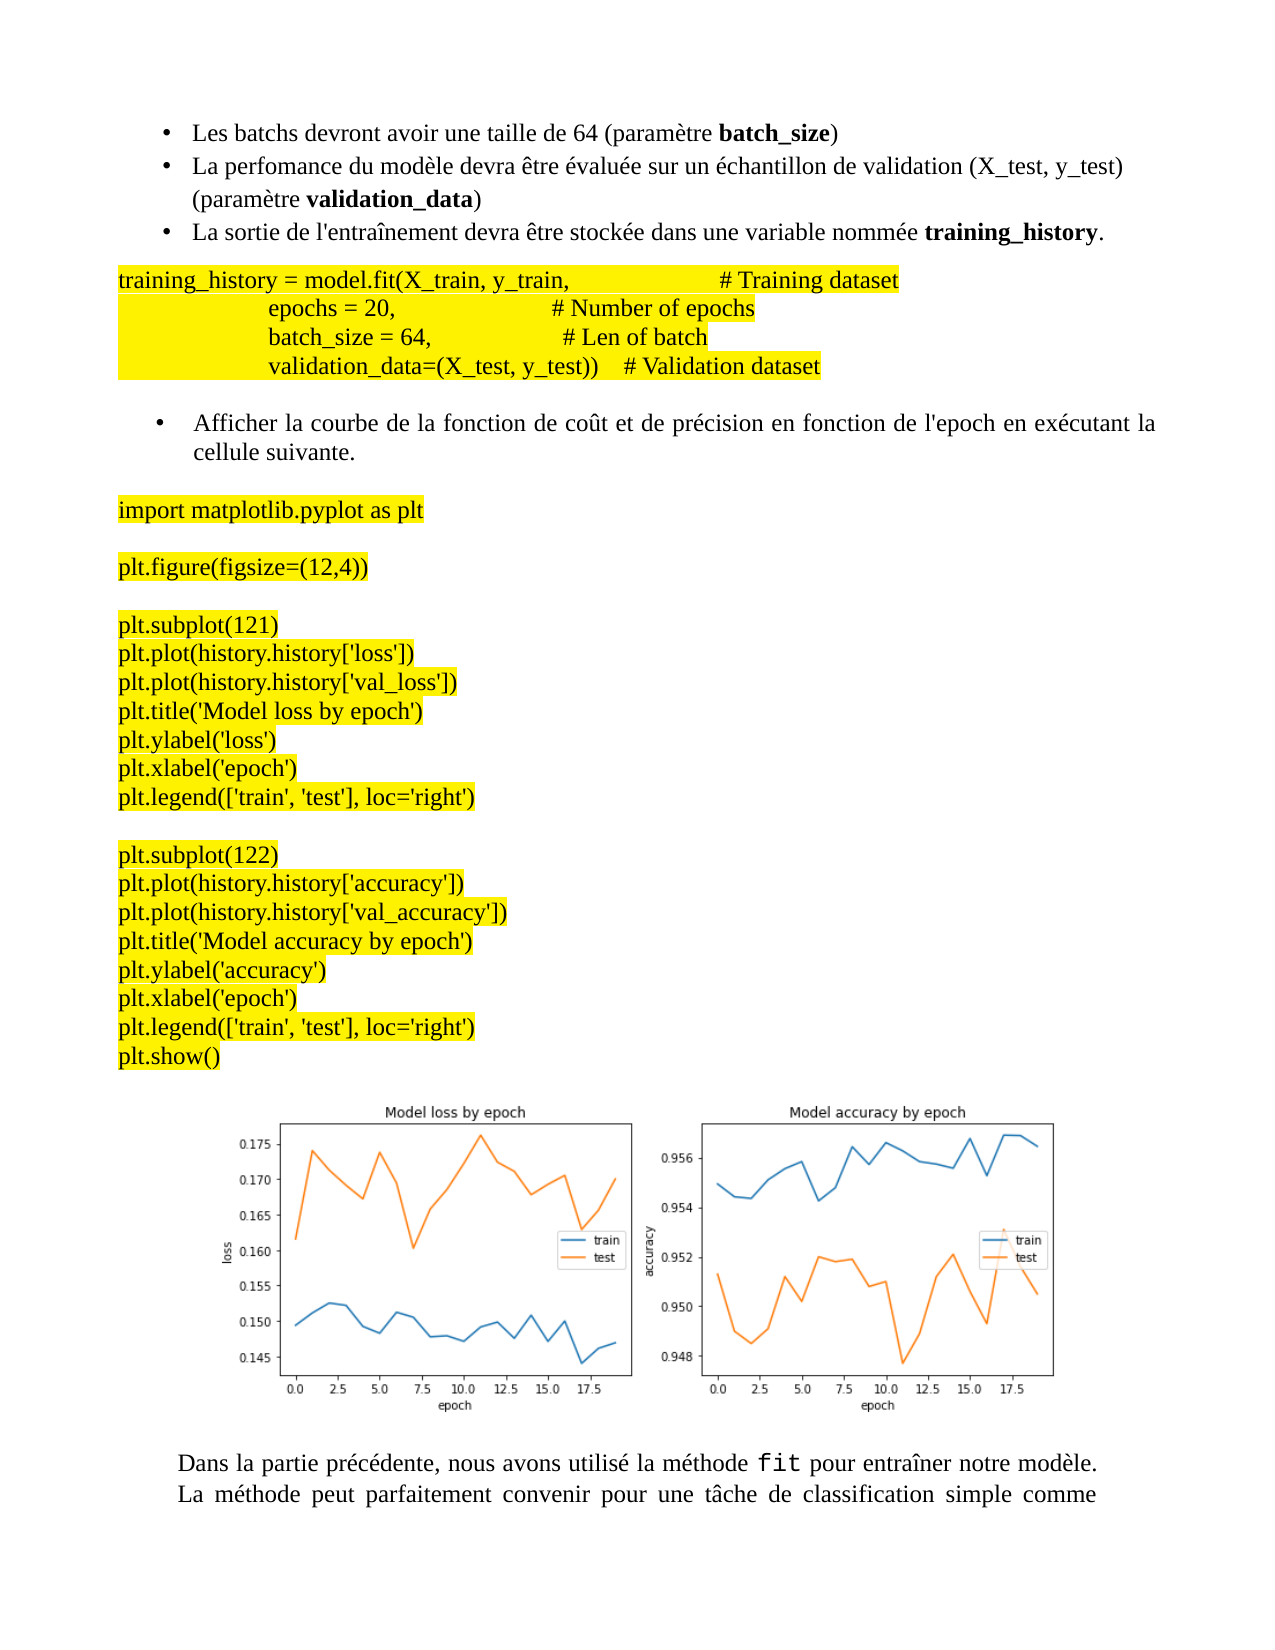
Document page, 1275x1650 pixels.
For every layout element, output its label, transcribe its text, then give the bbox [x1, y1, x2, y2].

text plt.plot(history.history['val_accuracy']) [118, 897, 1157, 926]
text validation_data=(X_test, y_test)) # Validation dataset [118, 351, 1157, 380]
text training_history = model.fit(X_train, y_train, # Training dataset [118, 265, 1157, 293]
text plt.xlabel('epoch') [118, 983, 1157, 1012]
text plt.title('Model accuracy by epoch') [118, 926, 1157, 955]
text plt.ylabel('loss') [118, 725, 1157, 753]
text plt.plot(history.history['accuracy']) [118, 868, 1157, 897]
text epochs = 20, # Number of epochs [118, 293, 1157, 322]
text batch_size = 64, # Len of batch [118, 322, 1157, 351]
text plt.ylabel('accuracy') [118, 955, 1157, 983]
text import matplotlib.pyplot as plt [118, 495, 1157, 523]
text plt.subplot(121) [118, 610, 1157, 638]
picture [215, 1098, 1060, 1419]
list La sortie de l'entraînement devra être stockée dans une variable nommée training_history. [162, 217, 1157, 246]
text plt.plot(history.history['val_loss']) [118, 667, 1157, 696]
text plt.figure(figsize=(12,4)) [118, 552, 1157, 581]
text plt.show() [118, 1041, 1157, 1070]
text plt.title('Model loss by epoch') [118, 696, 1157, 725]
text plt.subplot(122) [118, 840, 1157, 868]
text plt.plot(history.history['loss']) [118, 638, 1157, 667]
list Afficher la courbe de la fonction de coût et de précision en fonction de l'epoch en exécutant la cellule suivante. [156, 408, 1157, 466]
text plt.xlabel('epoch') [118, 753, 1157, 782]
text plt.legend(['train', 'test'], loc='right') [118, 782, 1157, 811]
list Les batchs devront avoir une taille de 64 (paramètre batch_size) [162, 118, 1157, 147]
text Dans la partie précédente, nous avons utilisé la méthode fit pour entraîner notre modèle. La méthode peut parfaitement convenir pour une tâche de classification simple comme [177, 1448, 1098, 1507]
list La perfomance du modèle devra être évaluée sur un échantillon de validation (X_test, y_test) (paramètre validation_data) [162, 151, 1157, 213]
text plt.legend(['train', 'test'], loc='right') [118, 1012, 1157, 1041]
